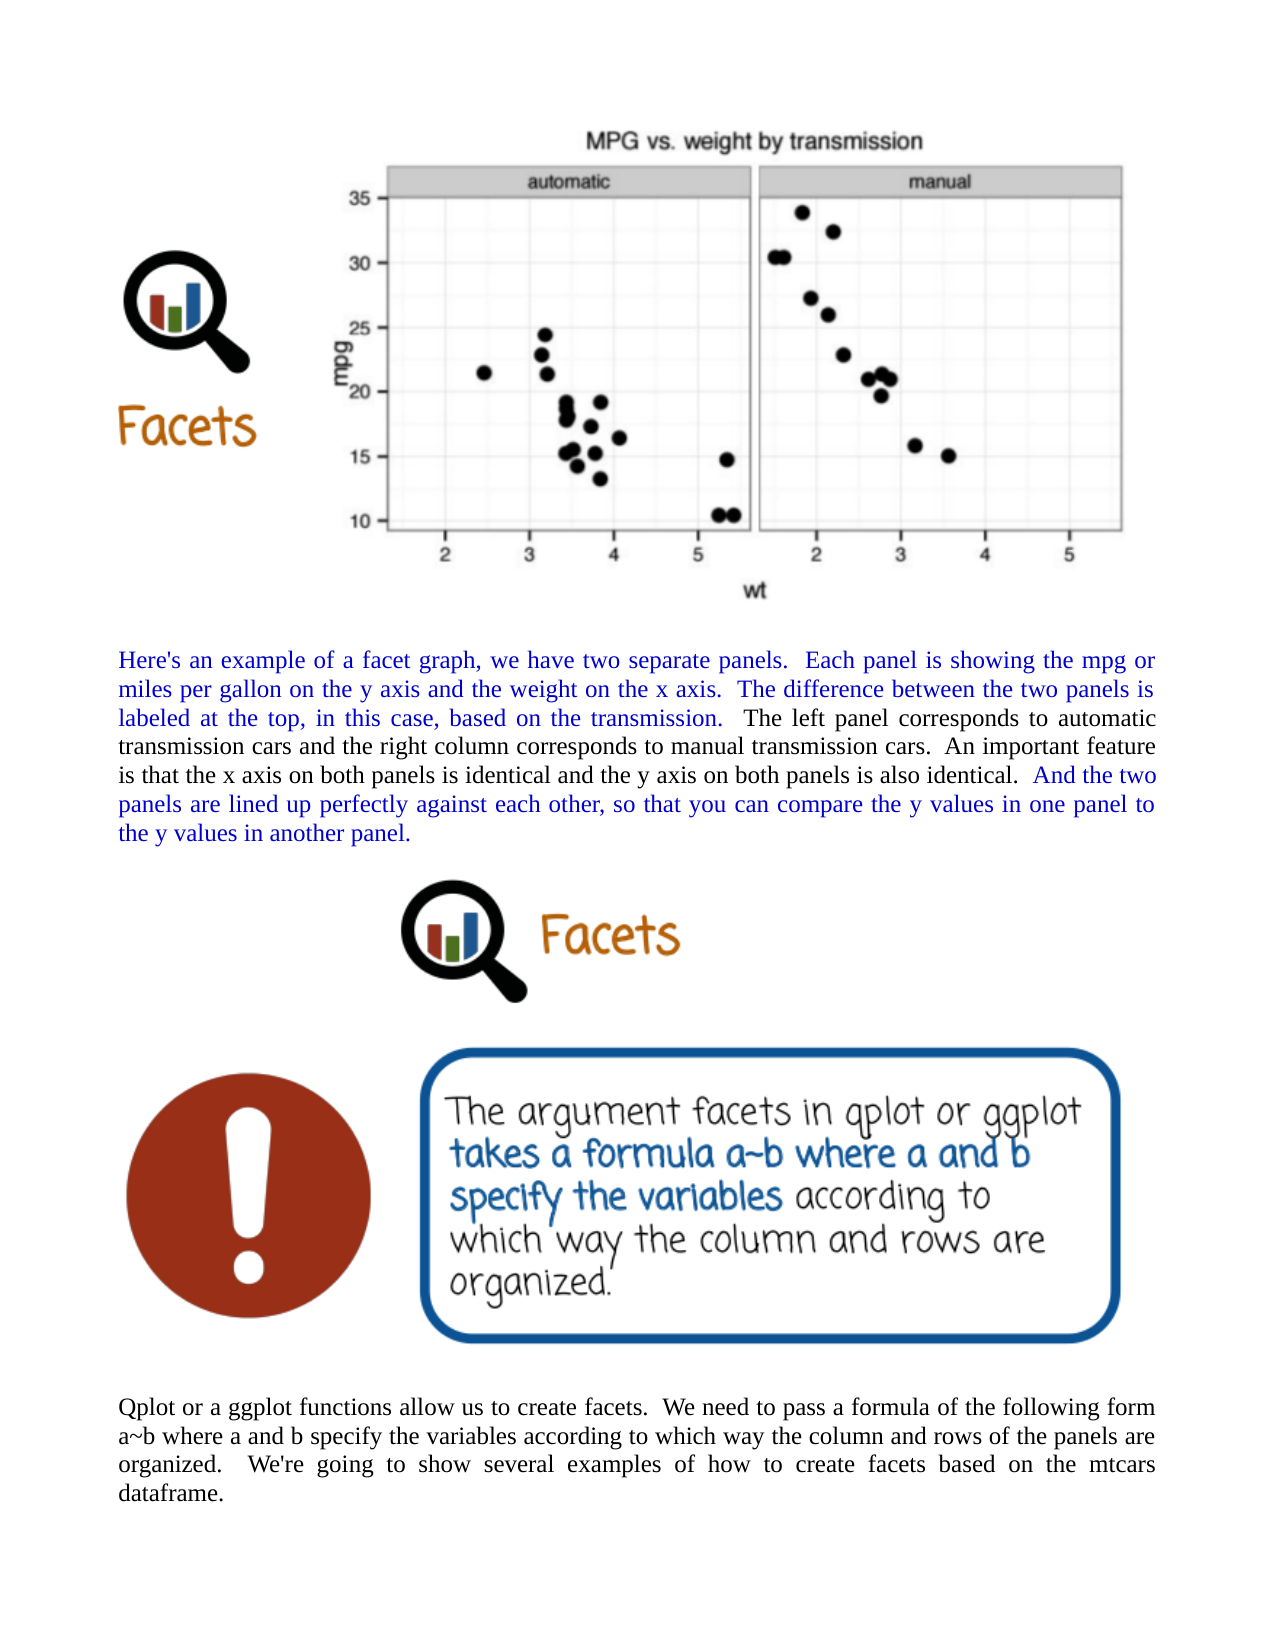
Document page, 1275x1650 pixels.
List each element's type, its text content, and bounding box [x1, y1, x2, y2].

text Qplot or a ggplot functions allow us to create facets. We need to pass a formula of the following form a~b where a and b specify the variables according to which way the column and rows of the panels are organized. We're going to show several examples of how to create facets based on the mtcars dataframe. [118, 1392, 1157, 1507]
text Here's an example of a facet graph, we have two separate panels. Each panel is showing the mpg or miles per gallon on the y axis and the weight on the x axis. The difference between the two panels is labeled at the top, in this case, based on the transmission. The left panel corresponds to automatic transmission cars and the right column corresponds to manual transmission cars. An important feature is that the x axis on both panels is identical and the y axis on both panels is also identical. And the two panels are lined up perfectly against each other, so that you can compare the y values in one panel to the y values in another panel. [118, 645, 1157, 846]
picture [118, 118, 1157, 617]
picture [118, 875, 1157, 1364]
